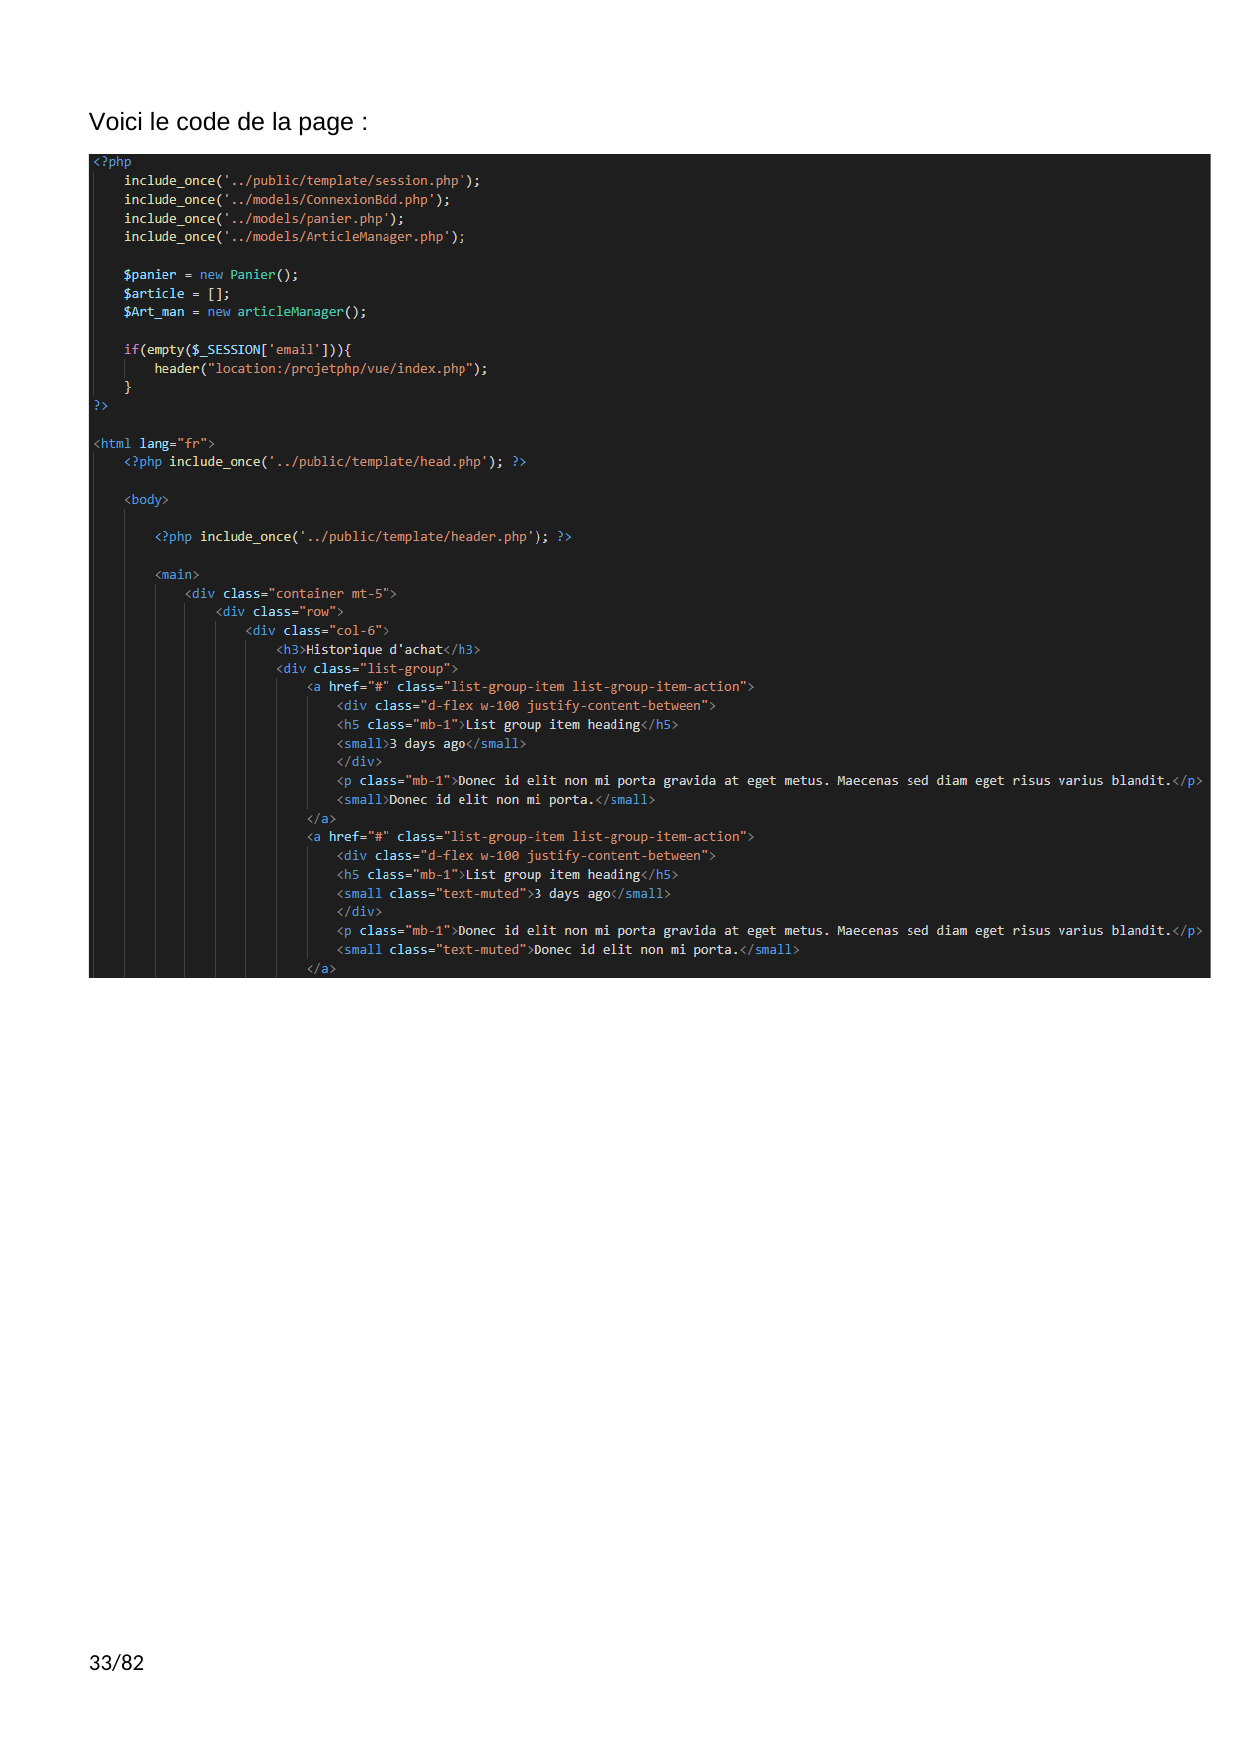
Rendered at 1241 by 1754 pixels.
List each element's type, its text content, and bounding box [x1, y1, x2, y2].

picture [88, 154, 1211, 978]
text Voici le code de la page : [89, 107, 1092, 136]
